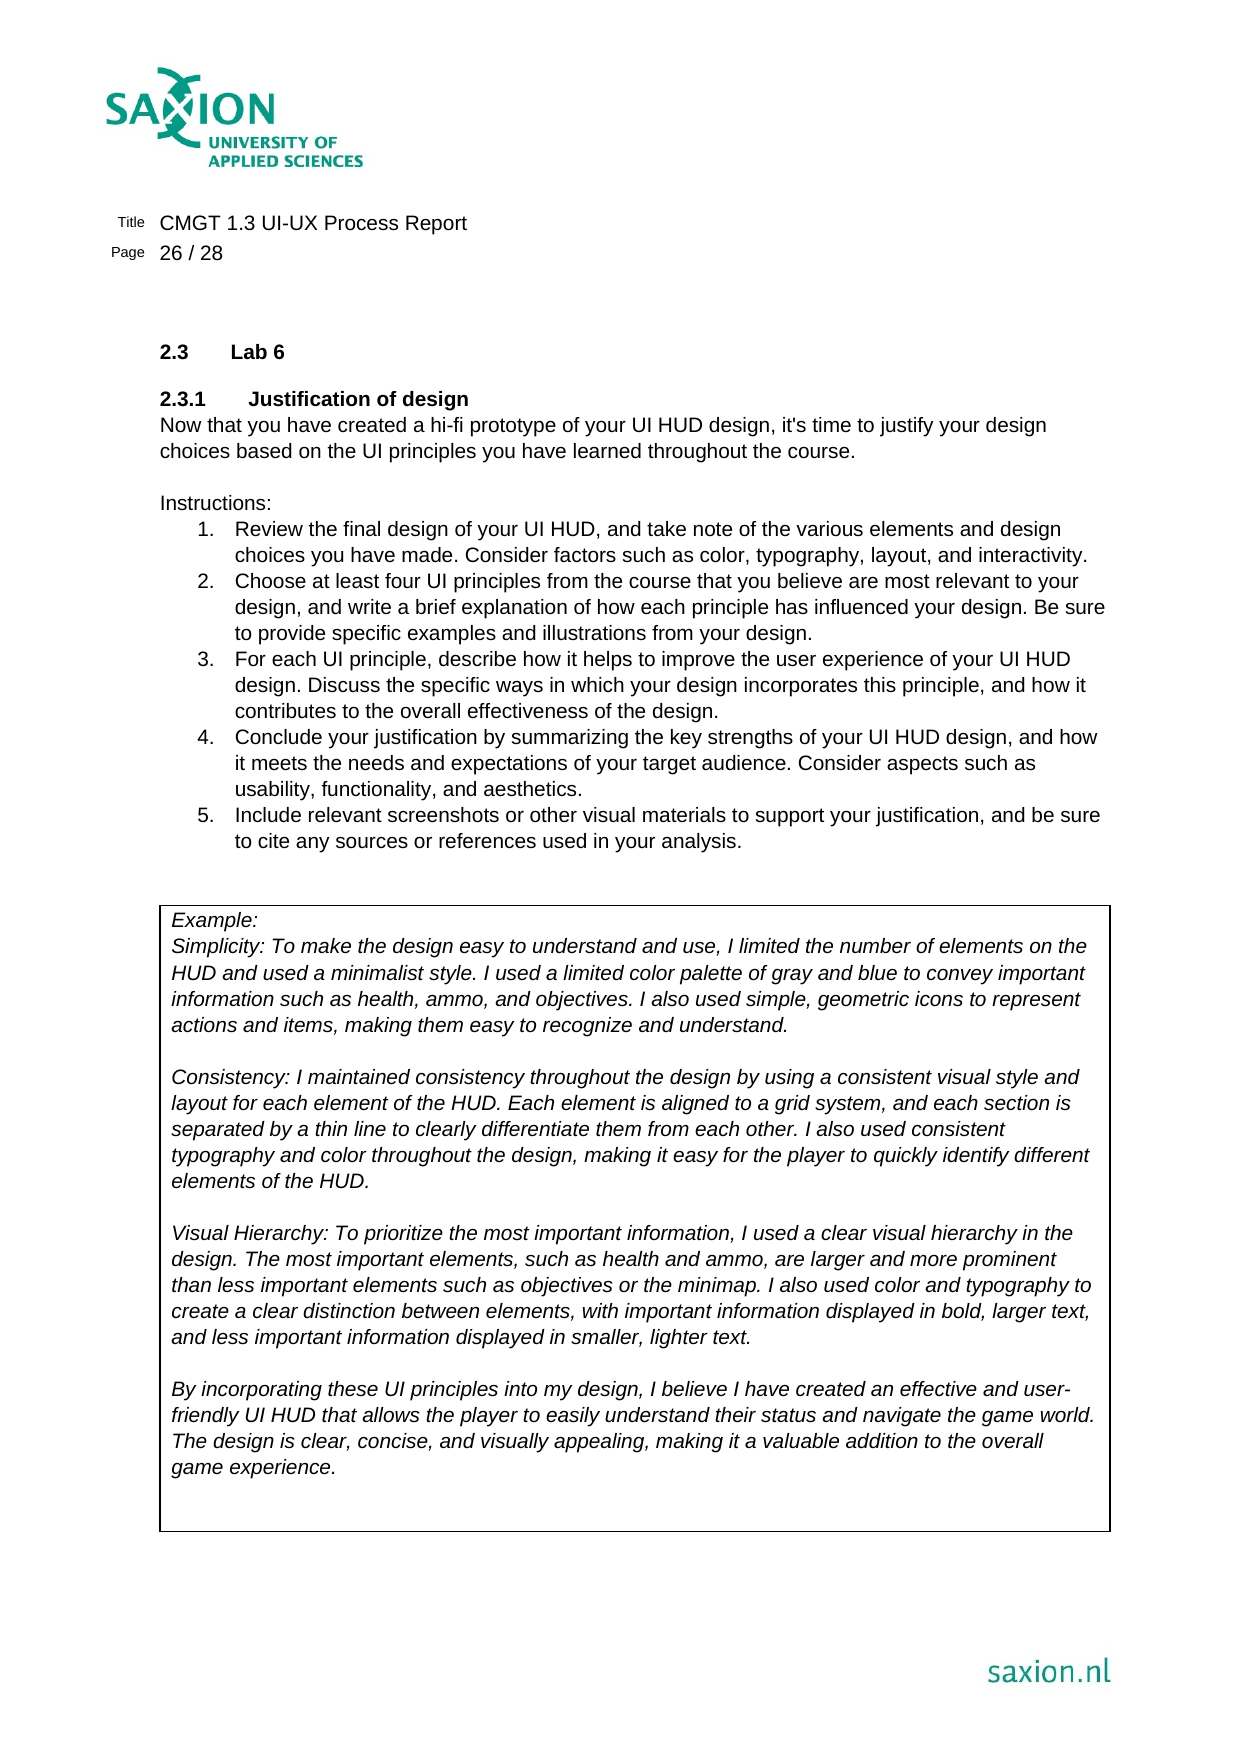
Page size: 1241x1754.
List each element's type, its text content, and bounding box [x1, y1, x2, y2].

list Choose at least four UI principles from the course that you believe are most relevant to your design, and write a brief explanation of how each principle has influenced your design. Be sure to provide specific examples and illustrations from your design. [197, 567, 1110, 645]
picture [0, 1632, 1241, 1754]
text Now that you have created a hi-fi prototype of your UI HUD design, it's time to justify your design choices based on the UI principles you have learned throughout the course. [159, 410, 1110, 462]
text Instructions: [159, 488, 1110, 514]
table_header Example: Simplicity: To make the design easy to understand and use, I limited the number of elements on the HUD and used a minimalist style. I used a limited color palette of gray and blue to convey important information such as health, ammo, and objectives. I also used simple, geometric icons to represent actions and items, making them easy to recognize and understand. Consistency: I maintained consistency throughout the design by using a consistent visual style and layout for each element of the HUD. Each element is aligned to a grid system, and each section is separated by a thin line to clearly differentiate them from each other. I also used consistent typography and color throughout the design, making it easy for the player to quickly identify different elements of the HUD. Visual Hierarchy: To prioritize the most important information, I used a clear visual hierarchy in the design. The most important elements, such as health and ammo, are larger and more prominent than less important elements such as objectives or the minimap. I also used color and typography to create a clear distinction between elements, with important information displayed in bold, larger text, and less important information displayed in smaller, lighter text. By incorporating these UI principles into my design, I believe I have created an effective and user-friendly UI HUD that allows the player to easily understand their status and navigate the game world. The design is clear, concise, and visually appealing, making it a valuable addition to the overall game experience. [161, 906, 1109, 1531]
list Include relevant screenshots or other visual materials to support your justification, and be sure to cite any sources or references used in your analysis. [197, 801, 1110, 853]
picture [76, 59, 393, 178]
list Review the final design of your UI HUD, and take note of the various elements and design choices you have made. Consider factors such as color, typography, layout, and interactivity. [197, 514, 1110, 567]
subtitle Justification of design [159, 384, 1110, 410]
list For each UI principle, describe how it helps to improve the user experience of your UI HUD design. Discuss the specific ways in which your design incorporates this principle, and how it contributes to the overall effectiveness of the design. [197, 645, 1110, 723]
list Conclude your justification by summarizing the key strengths of your UI HUD design, and how it meets the needs and expectations of your target audience. Consider aspects such as usability, functionality, and aesthetics. [197, 723, 1110, 801]
subtitle Lab 6 [159, 337, 1110, 363]
